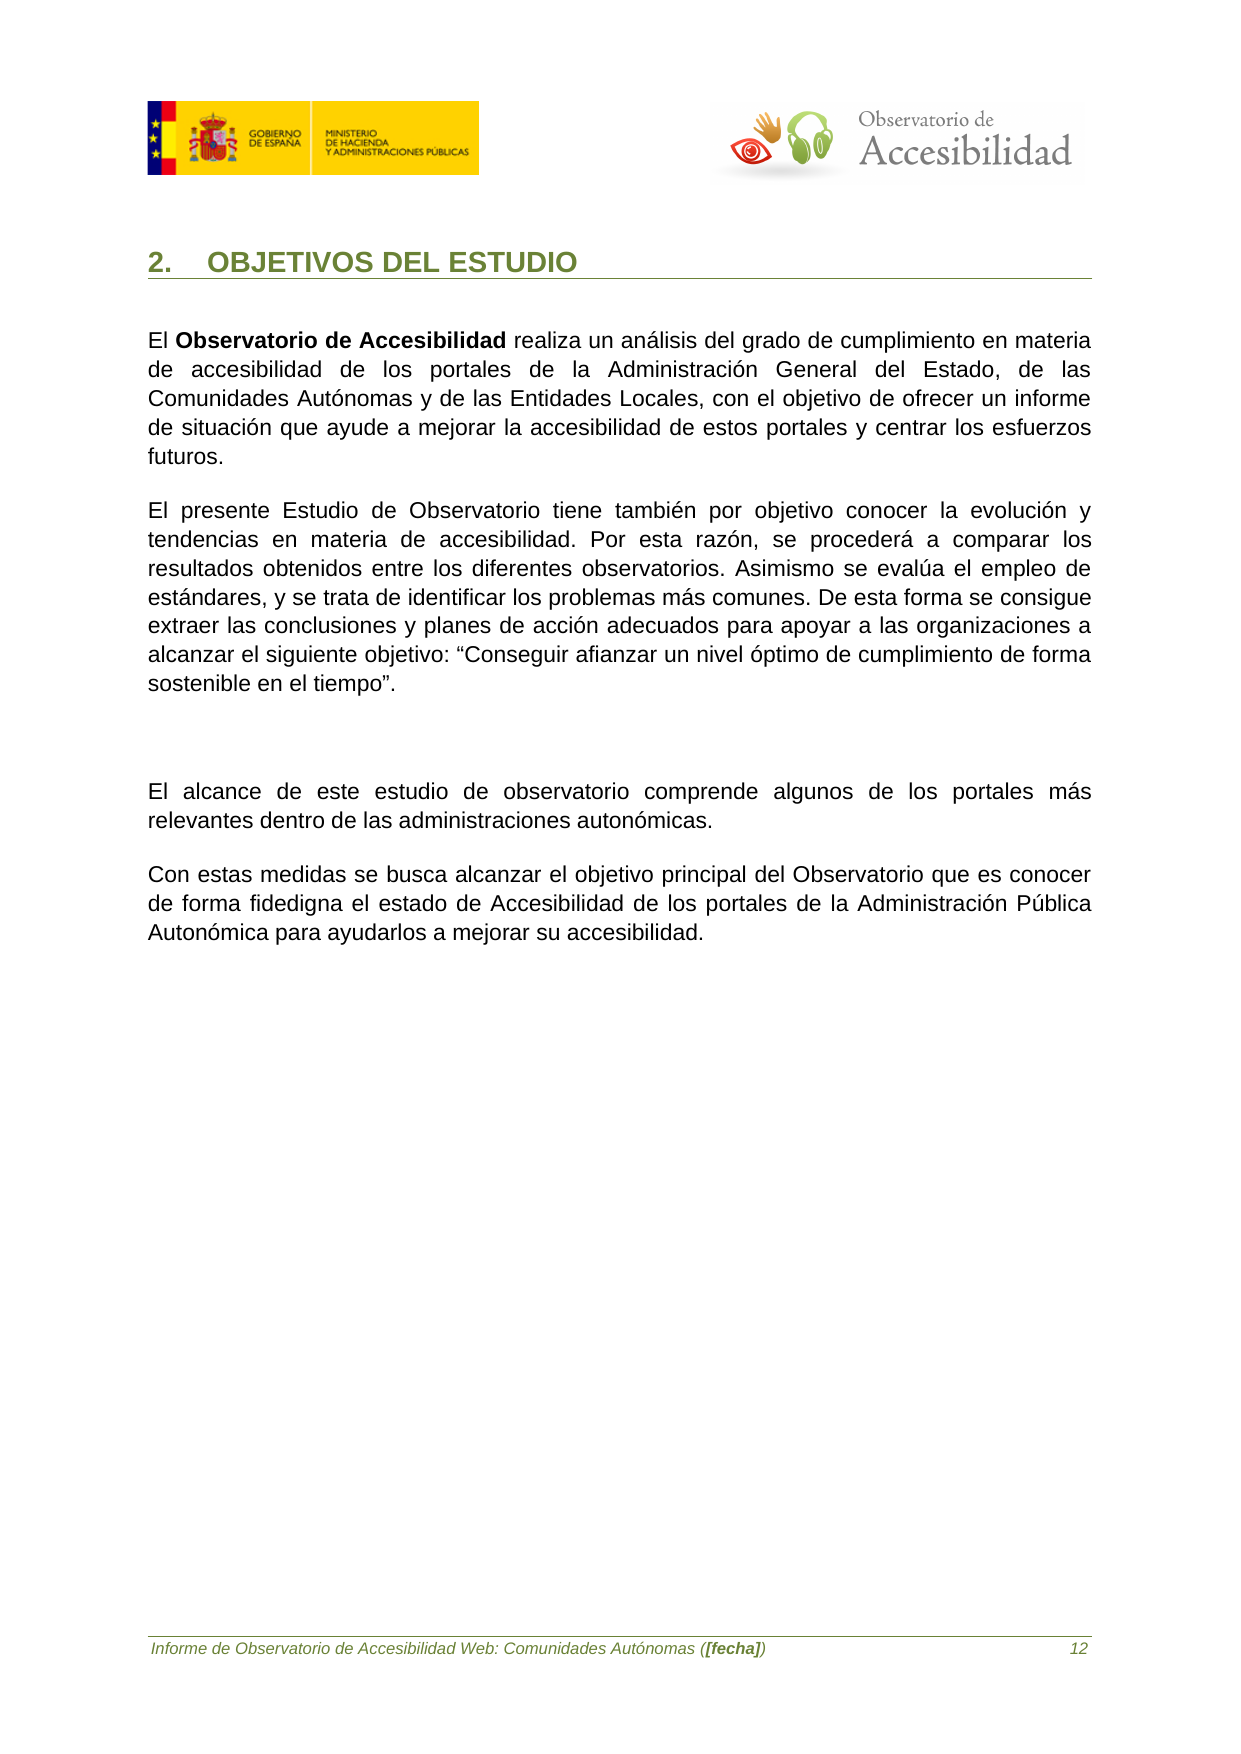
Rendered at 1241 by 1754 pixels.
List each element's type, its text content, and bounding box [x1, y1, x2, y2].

subtitle Objetivos del estudio [148, 245, 1092, 278]
text El presente Estudio de Observatorio tiene también por objetivo conocer la evolución y tendencias en materia de accesibilidad. Por esta razón, se procederá a comparar los resultados obtenidos entre los diferentes observatorios. Asimismo se evalúa el empleo de estándares, y se trata de identificar los problemas más comunes. De esta forma se consigue extraer las conclusiones y planes de acción adecuados para apoyar a las organizaciones a alcanzar el siguiente objetivo: “Conseguir afianzar un nivel óptimo de cumplimiento de forma sostenible en el tiempo”. [148, 497, 1092, 697]
text El alcance de este estudio de observatorio comprende algunos de los portales más relevantes dentro de las administraciones autonómicas. [148, 778, 1092, 833]
text El Observatorio de Accesibilidad realiza un análisis del grado de cumplimiento en materia de accesibilidad de los portales de la Administración General del Estado, de las Comunidades Autónomas y de las Entidades Locales, con el objetivo de ofrecer un informe de situación que ayude a mejorar la accesibilidad de estos portales y centrar los esfuerzos futuros. [148, 327, 1092, 469]
picture [147, 101, 479, 175]
picture [710, 102, 1086, 185]
text Con estas medidas se busca alcanzar el objetivo principal del Observatorio que es conocer de forma fidedigna el estado de Accesibilidad de los portales de la Administración Pública Autonómica para ayudarlos a mejorar su accesibilidad. [148, 861, 1092, 945]
